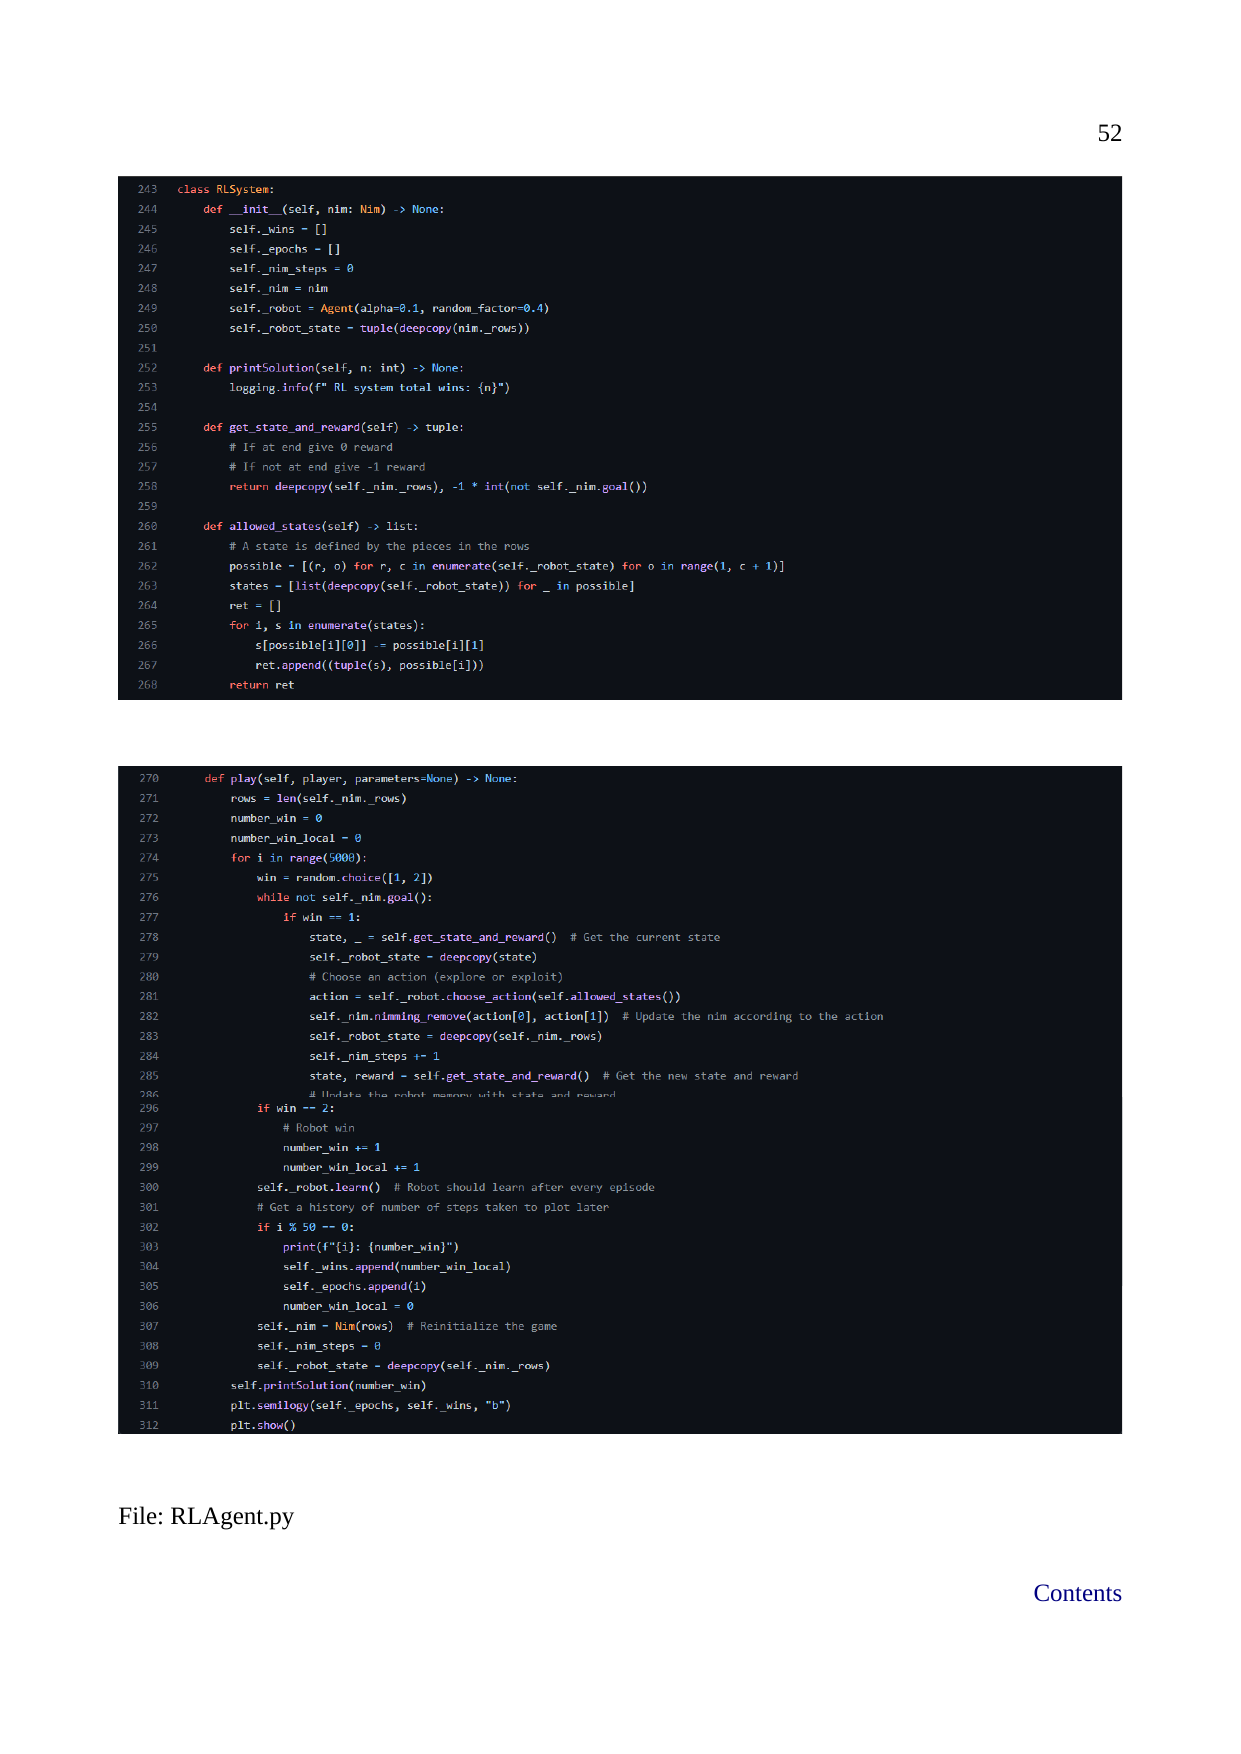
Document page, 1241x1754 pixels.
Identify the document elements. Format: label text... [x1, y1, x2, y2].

text File: RLAgent.py [118, 1501, 1122, 1530]
picture [118, 176, 1123, 700]
picture [118, 766, 1123, 1434]
